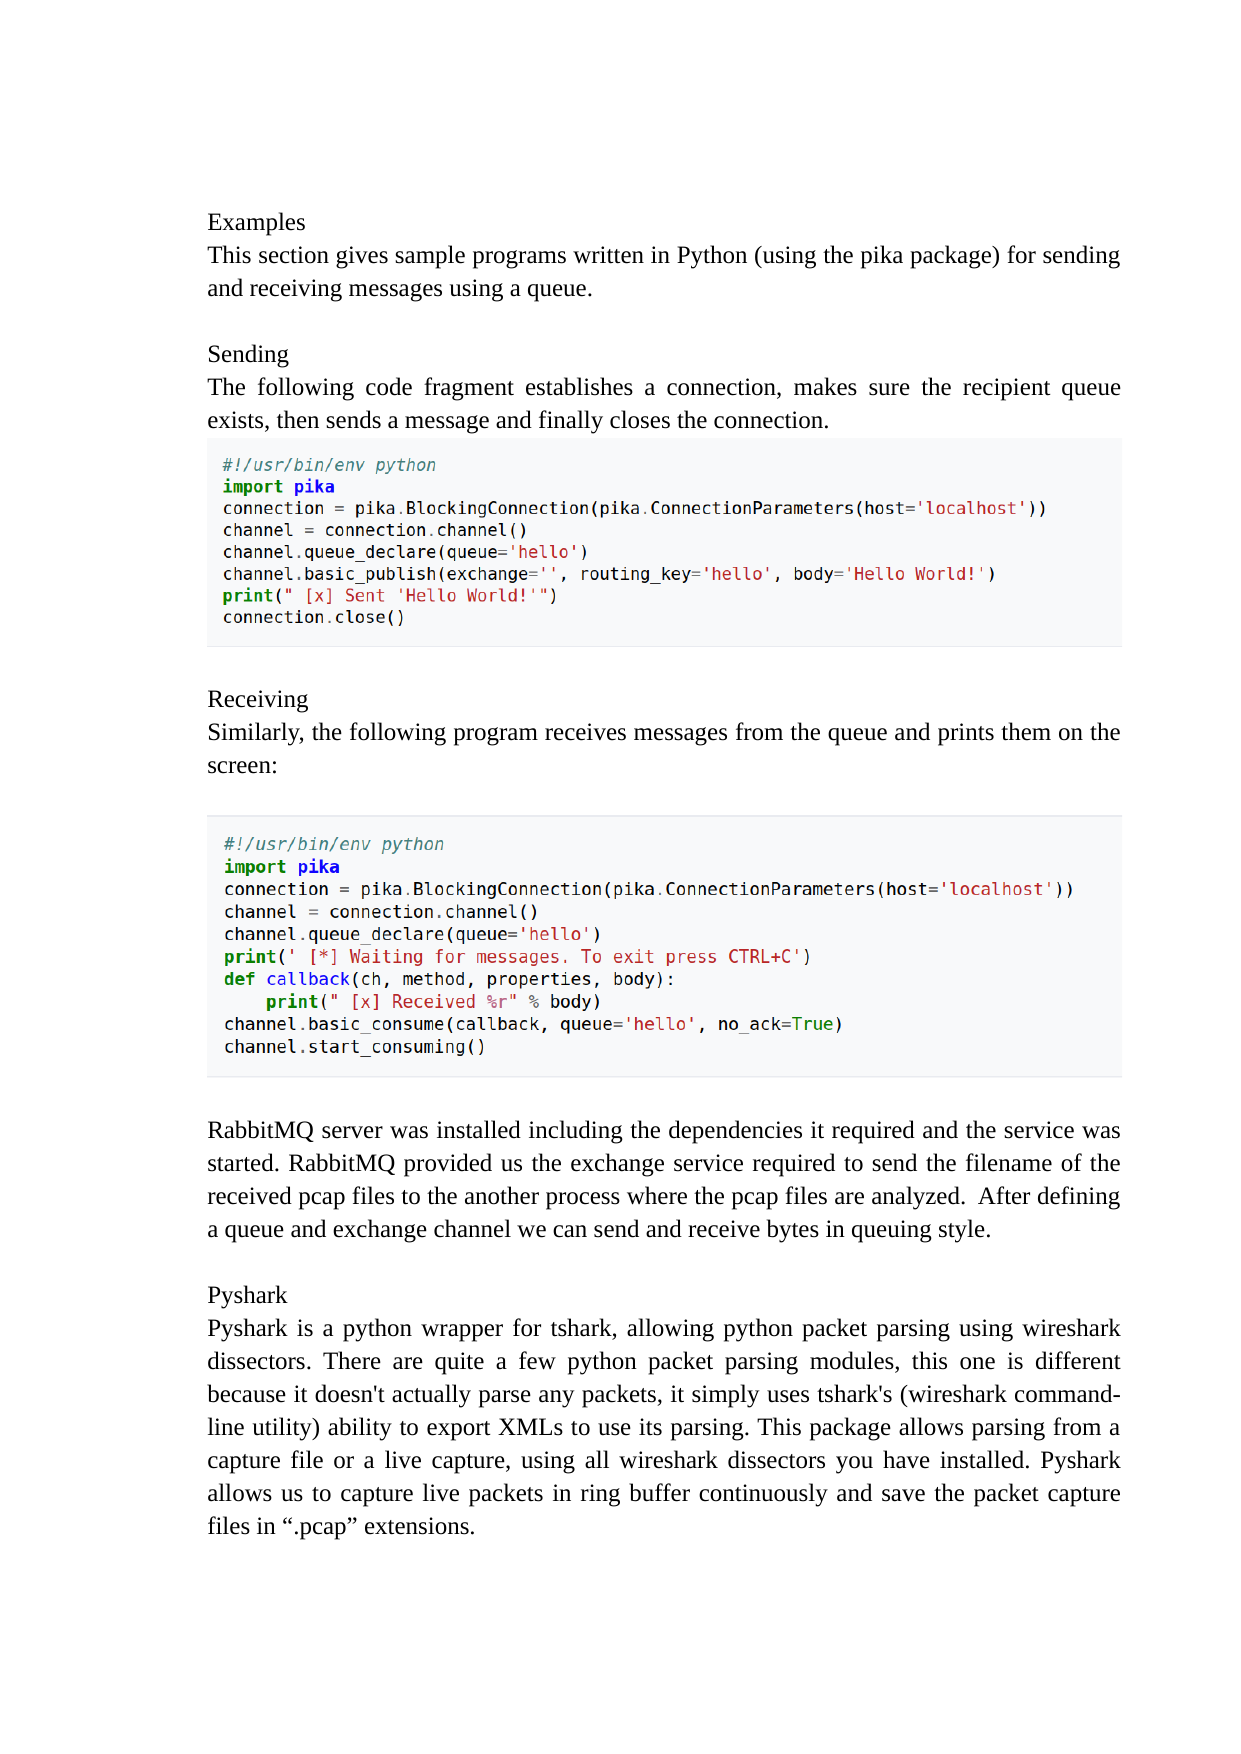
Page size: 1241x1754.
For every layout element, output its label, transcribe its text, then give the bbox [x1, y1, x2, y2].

text Receiving [207, 684, 1122, 712]
text Examples [207, 207, 1122, 236]
text This section gives sample programs written in Python (using the pika package) for sending and receiving messages using a queue. [207, 240, 1122, 302]
text The following code fragment establishes a connection, makes sure the recipient queue exists, then sends a message and finally closes the connection. [207, 372, 1122, 434]
picture [207, 815, 1123, 1078]
text RabbitMQ server was installed including the dependencies it required and the service was started. RabbitMQ provided us the exchange service required to send the filename of the received pcap files to the another process where the pcap files are analyzed. After defining a queue and exchange channel we can send and receive bytes in queuing style. [207, 1115, 1122, 1243]
picture [207, 438, 1123, 647]
text Sending [207, 339, 1122, 368]
text Similarly, the following program receives messages from the queue and prints them on the screen: [207, 717, 1122, 778]
text Pyshark is a python wrapper for tshark, allowing python packet parsing using wireshark dissectors. There are quite a few python packet parsing modules, this one is different because it doesn't actually parse any packets, it simply uses tshark's (wireshark command-line utility) ability to export XMLs to use its parsing. This package allows parsing from a capture file or a live capture, using all wireshark dissectors you have installed. Pyshark allows us to capture live packets in ring buffer continuously and save the packet capture files in “.pcap” extensions. [207, 1313, 1122, 1540]
text Pyshark [207, 1280, 1122, 1309]
